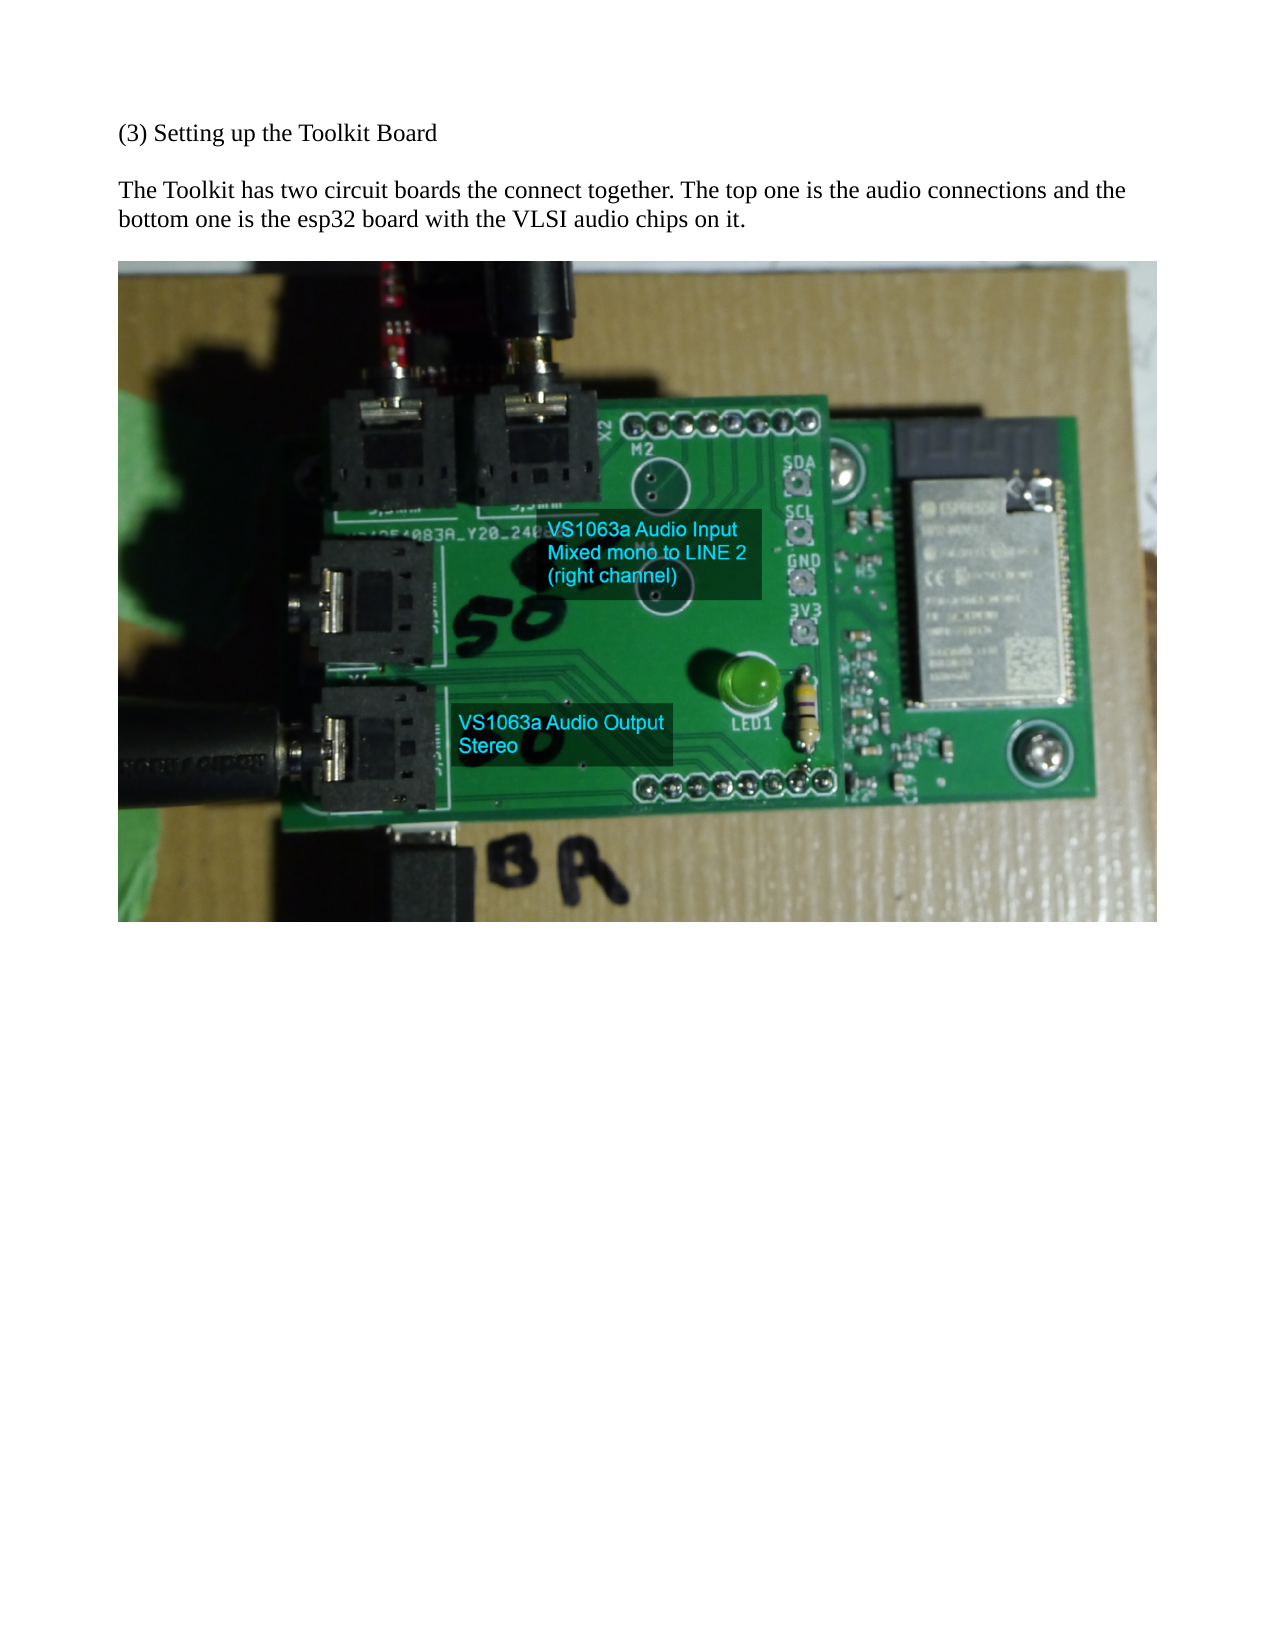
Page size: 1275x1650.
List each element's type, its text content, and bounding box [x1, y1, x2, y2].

text (3) Setting up the Toolkit Board [118, 118, 1157, 147]
text The Toolkit has two circuit boards the connect together. The top one is the audio connections and the bottom one is the esp32 board with the VLSI audio chips on it. [118, 176, 1157, 233]
